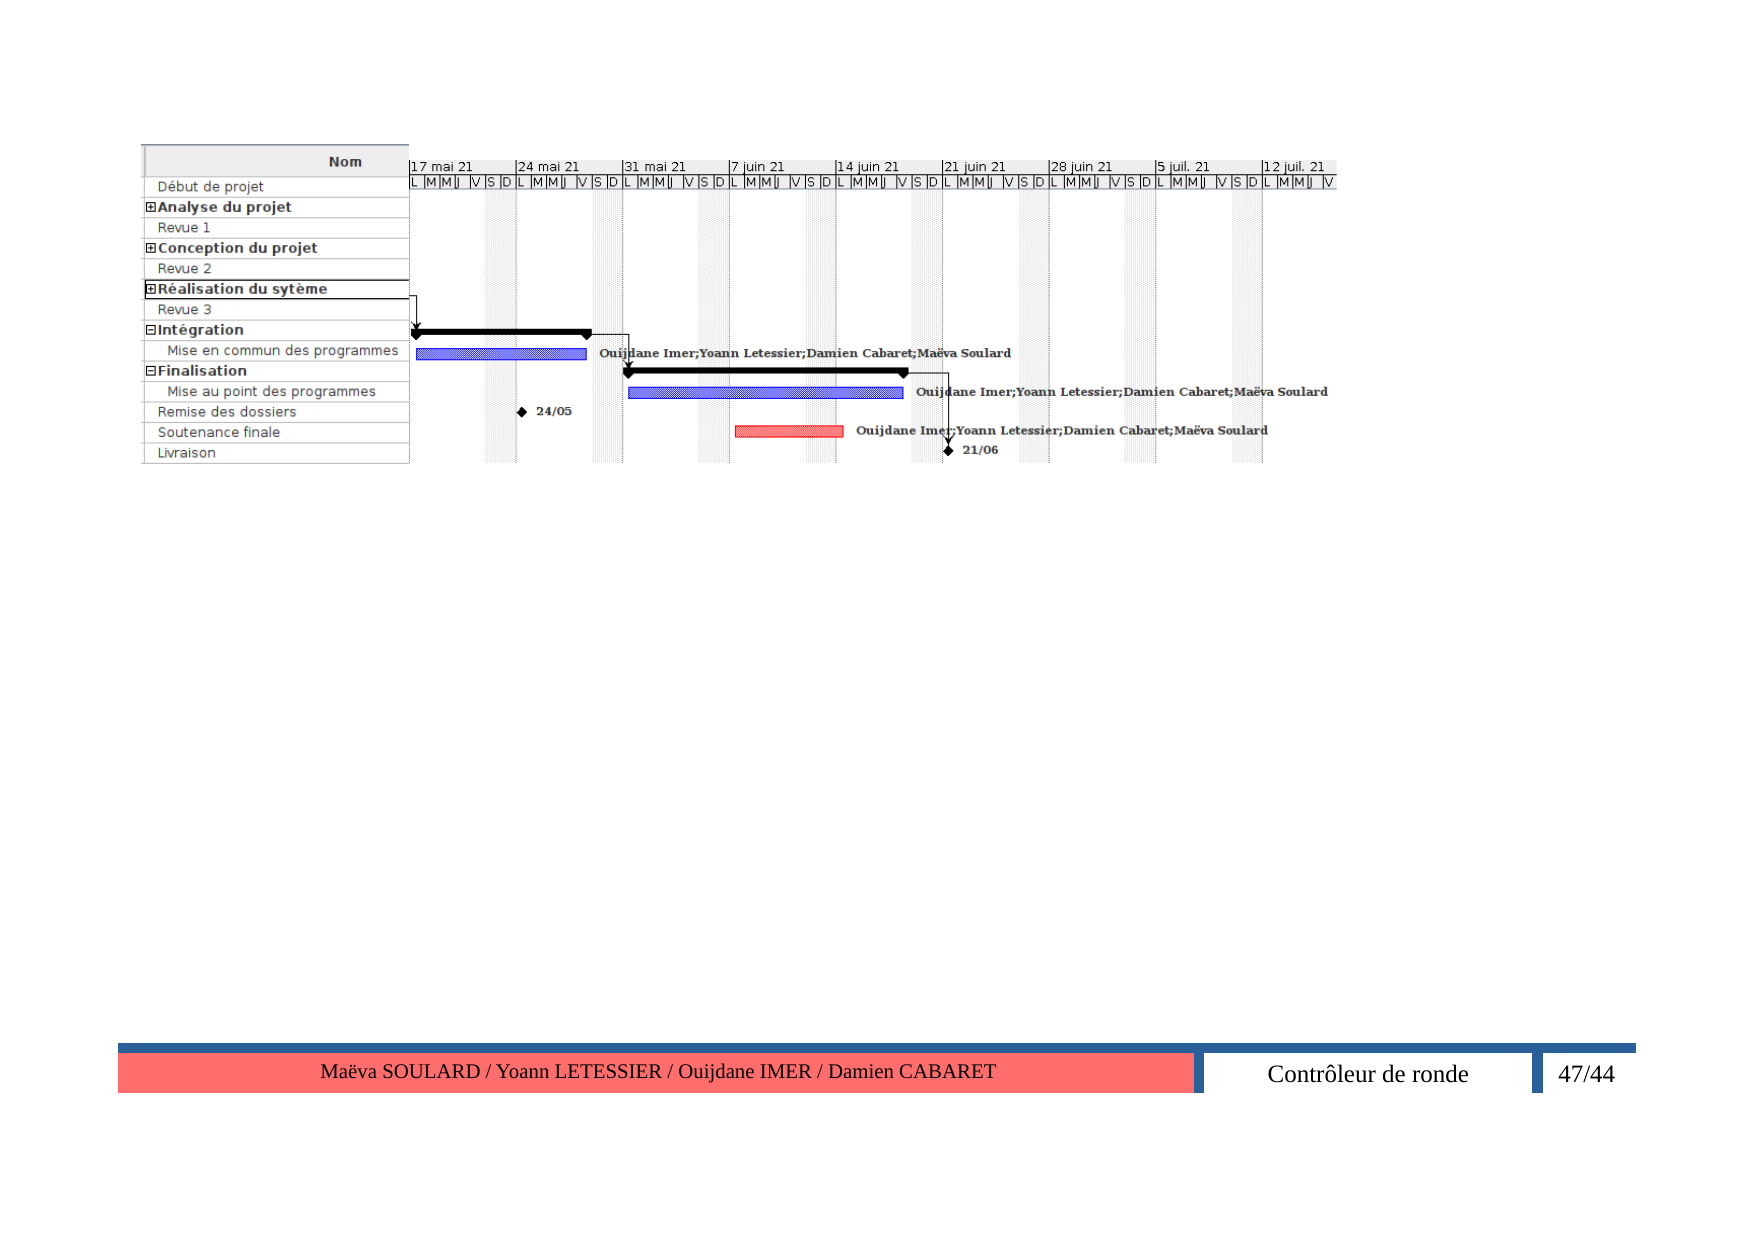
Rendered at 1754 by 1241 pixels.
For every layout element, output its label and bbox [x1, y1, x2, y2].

picture [140, 144, 175, 464]
picture [408, 160, 1337, 463]
